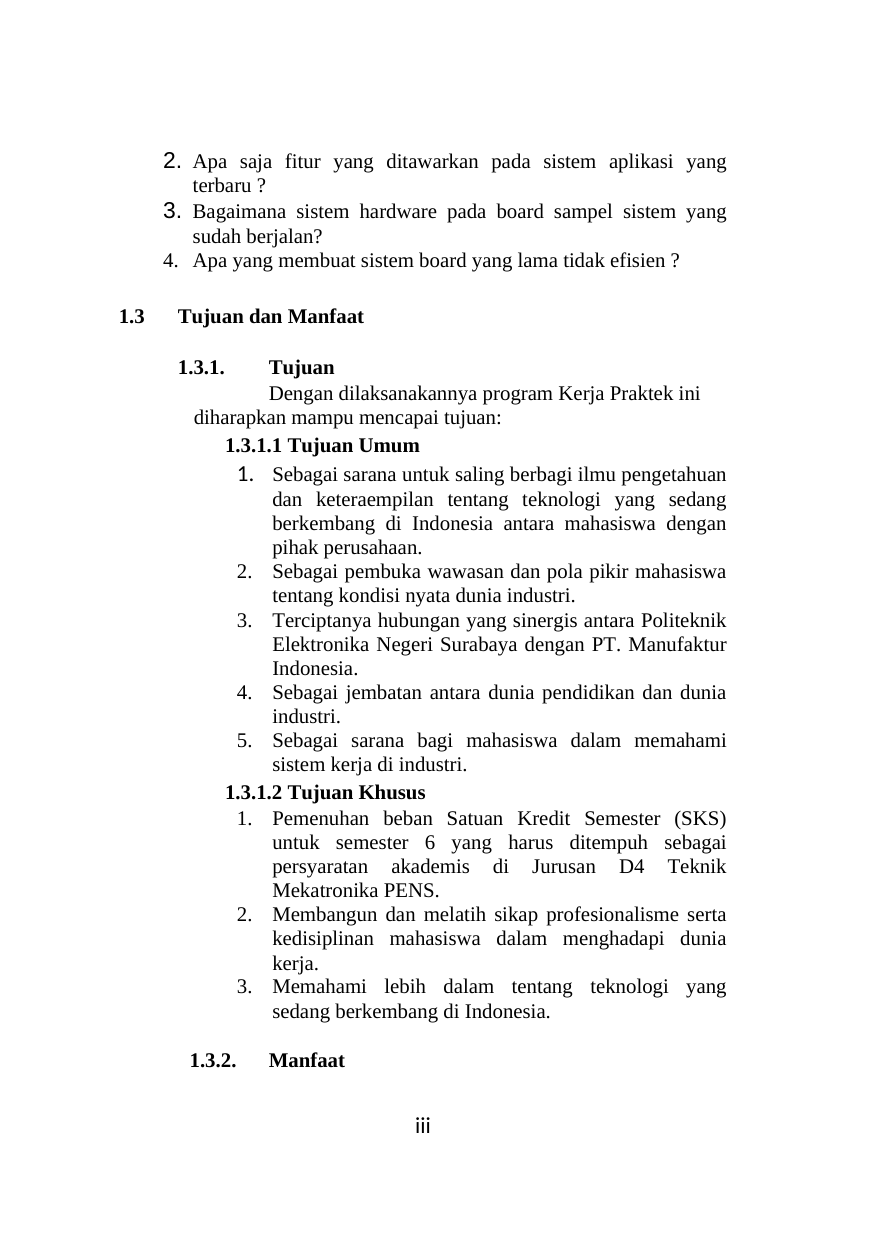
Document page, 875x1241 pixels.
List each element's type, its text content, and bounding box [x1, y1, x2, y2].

subtitle 1.3.1.2 Tujuan Khusus [225, 780, 727, 804]
list Apa saja fitur yang ditawarkan pada sistem aplikasi yang terbaru ? [163, 147, 727, 197]
subtitle Manfaat [189, 1048, 727, 1072]
list Sebagai sarana bagi mahasiswa dalam memahami sistem kerja di industri. [237, 728, 727, 776]
list Sebagai sarana untuk saling berbagi ilmu pengetahuan dan keteraempilan tentang teknologi yang sedang berkembang di Indonesia antara mahasiswa dengan pihak perusahaan. [237, 459, 727, 559]
list Terciptanya hubungan yang sinergis antara Politeknik Elektronika Negeri Surabaya dengan PT. Manufaktur Indonesia. [237, 607, 727, 680]
list Bagaimana sistem hardware pada board sampel sistem yang sudah berjalan? [163, 197, 727, 248]
list Pemenuhan beban Satuan Kredit Semester (SKS) untuk semester 6 yang harus ditempuh sebagai persyaratan akademis di Jurusan D4 Teknik Mekatronika PENS. [237, 806, 727, 902]
subtitle Tujuan [178, 355, 727, 379]
text Dengan dilaksanakannya program Kerja Praktek ini diharapkan mampu mencapai tujuan: [118, 381, 727, 429]
list Membangun dan melatih sikap profesionalisme serta kedisiplinan mahasiswa dalam menghadapi dunia kerja. [237, 902, 727, 974]
list Apa yang membuat sistem board yang lama tidak efisien ? [163, 248, 727, 272]
subtitle 1.3.1.1 Tujuan Umum [225, 433, 727, 457]
list Sebagai pembuka wawasan dan pola pikir mahasiswa tentang kondisi nyata dunia industri. [237, 559, 727, 607]
subtitle Tujuan dan Manfaat [118, 304, 727, 328]
list Memahami lebih dalam tentang teknologi yang sedang berkembang di Indonesia. [237, 974, 727, 1023]
list Sebagai jembatan antara dunia pendidikan dan dunia industri. [237, 680, 727, 728]
